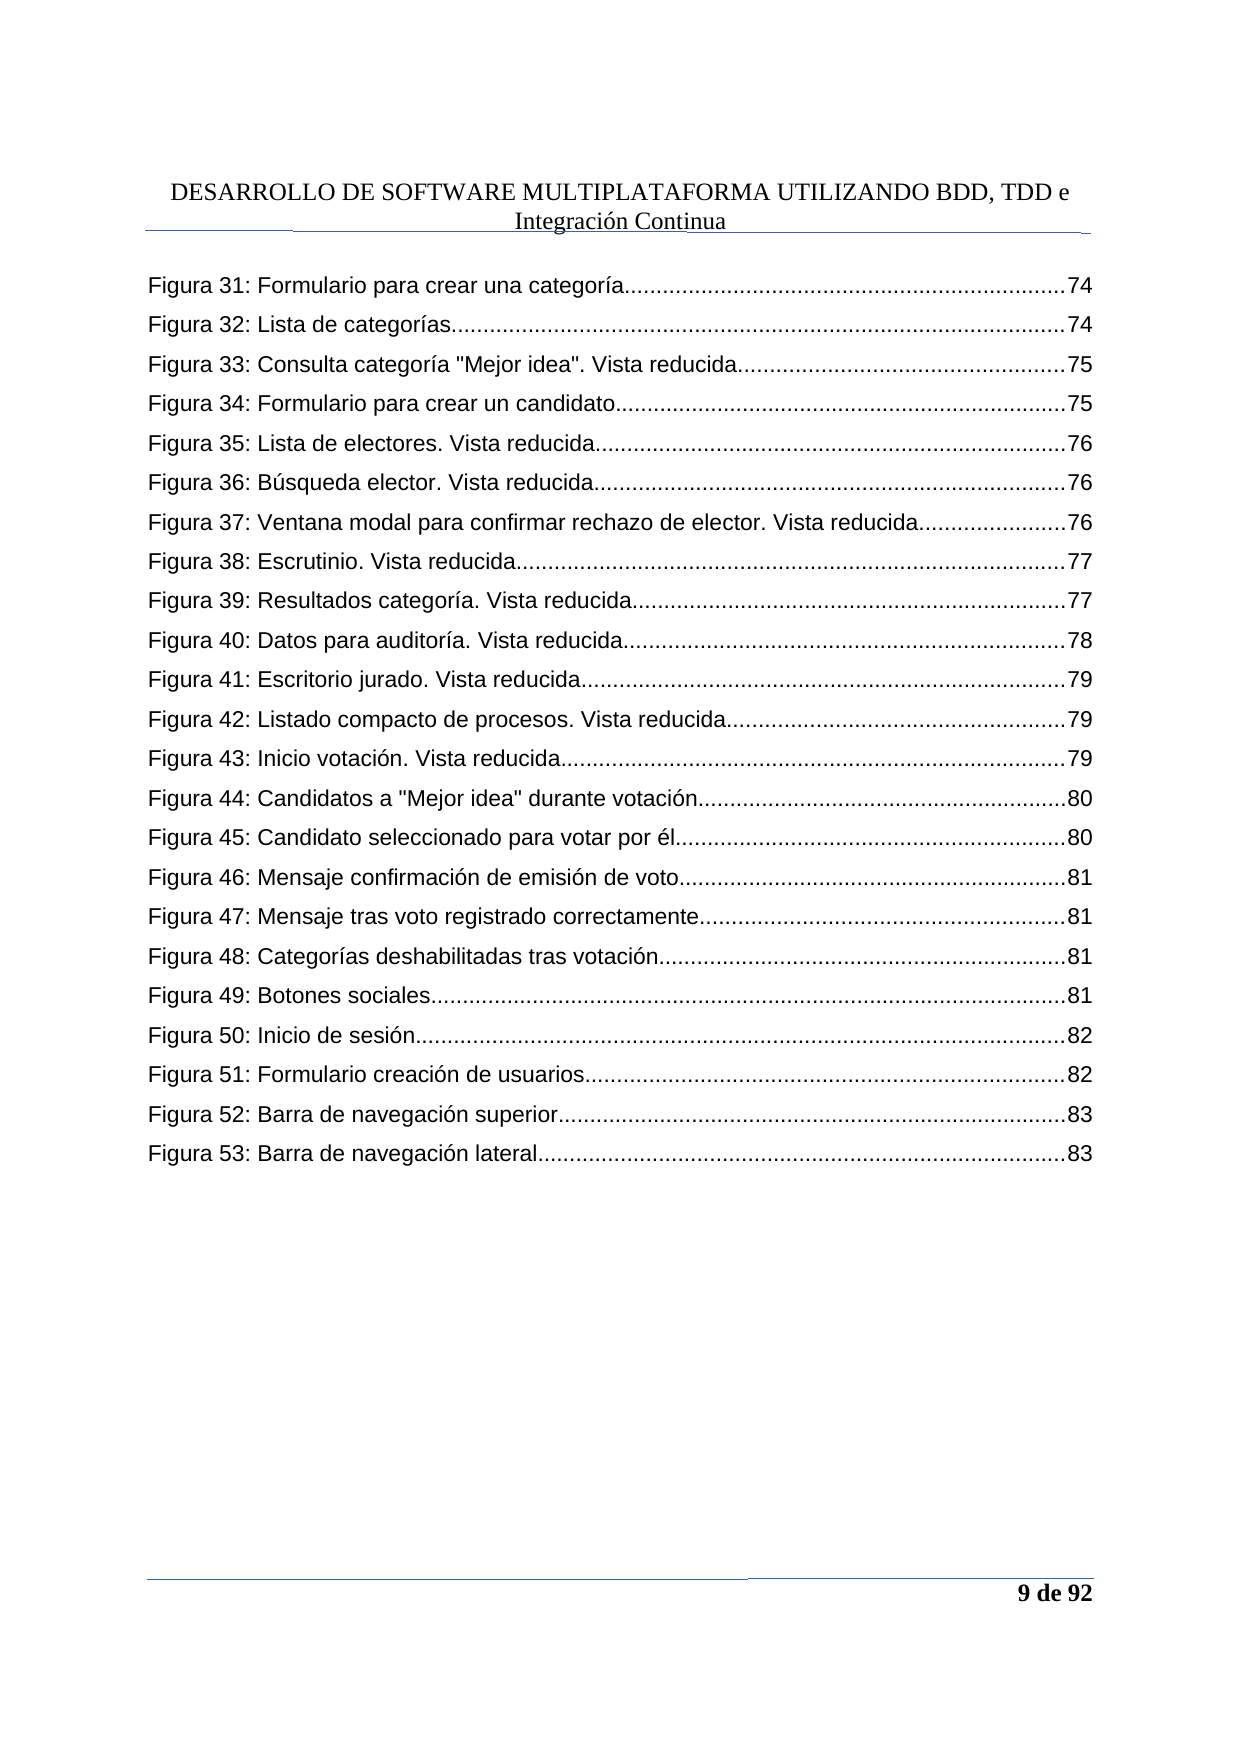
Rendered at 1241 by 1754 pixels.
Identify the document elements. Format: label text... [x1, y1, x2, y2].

text Figura 49: Botones sociales. 81 [148, 982, 1093, 1009]
text Figura 37: Ventana modal para confirmar rechazo de elector. Vista reducida. 76 [148, 508, 1093, 535]
text Figura 44: Candidatos a "Mejor idea" durante votación. 80 [148, 785, 1093, 811]
text Figura 32: Lista de categorías. 74 [148, 311, 1093, 337]
text Figura 42: Listado compacto de procesos. Vista reducida 79 [148, 706, 1093, 732]
text Figura 47: Mensaje tras voto registrado correctamente 81 [148, 903, 1093, 930]
text Figura 50: Inicio de sesión. 82 [148, 1022, 1093, 1048]
text Figura 36: Búsqueda elector. Vista reducida. 76 [148, 469, 1093, 495]
text Figura 33: Consulta categoría "Mejor idea". Vista reducida. 75 [148, 351, 1093, 377]
text Figura 51: Formulario creación de usuarios. 82 [148, 1061, 1093, 1088]
text Figura 46: Mensaje confirmación de emisión de voto 81 [148, 864, 1093, 890]
text Figura 34: Formulario para crear un candidato. 75 [148, 390, 1093, 416]
text Figura 52: Barra de navegación superior. 83 [148, 1101, 1093, 1127]
text Figura 48: Categorías deshabilitadas tras votación. 81 [148, 943, 1093, 969]
text Figura 35: Lista de electores. Vista reducida. 76 [148, 429, 1093, 456]
text Figura 53: Barra de navegación lateral. 83 [148, 1140, 1093, 1167]
text Figura 43: Inicio votación. Vista reducida. 79 [148, 745, 1093, 772]
text Figura 31: Formulario para crear una categoría. 74 [148, 272, 1093, 298]
text Figura 45: Candidato seleccionado para votar por él. 80 [148, 824, 1093, 851]
text Figura 39: Resultados categoría. Vista reducida. 77 [148, 587, 1093, 614]
text Figura 40: Datos para auditoría. Vista reducida. 78 [148, 627, 1093, 653]
text Figura 41: Escritorio jurado. Vista reducida. 79 [148, 666, 1093, 693]
text Figura 38: Escrutinio. Vista reducida. 77 [148, 548, 1093, 574]
